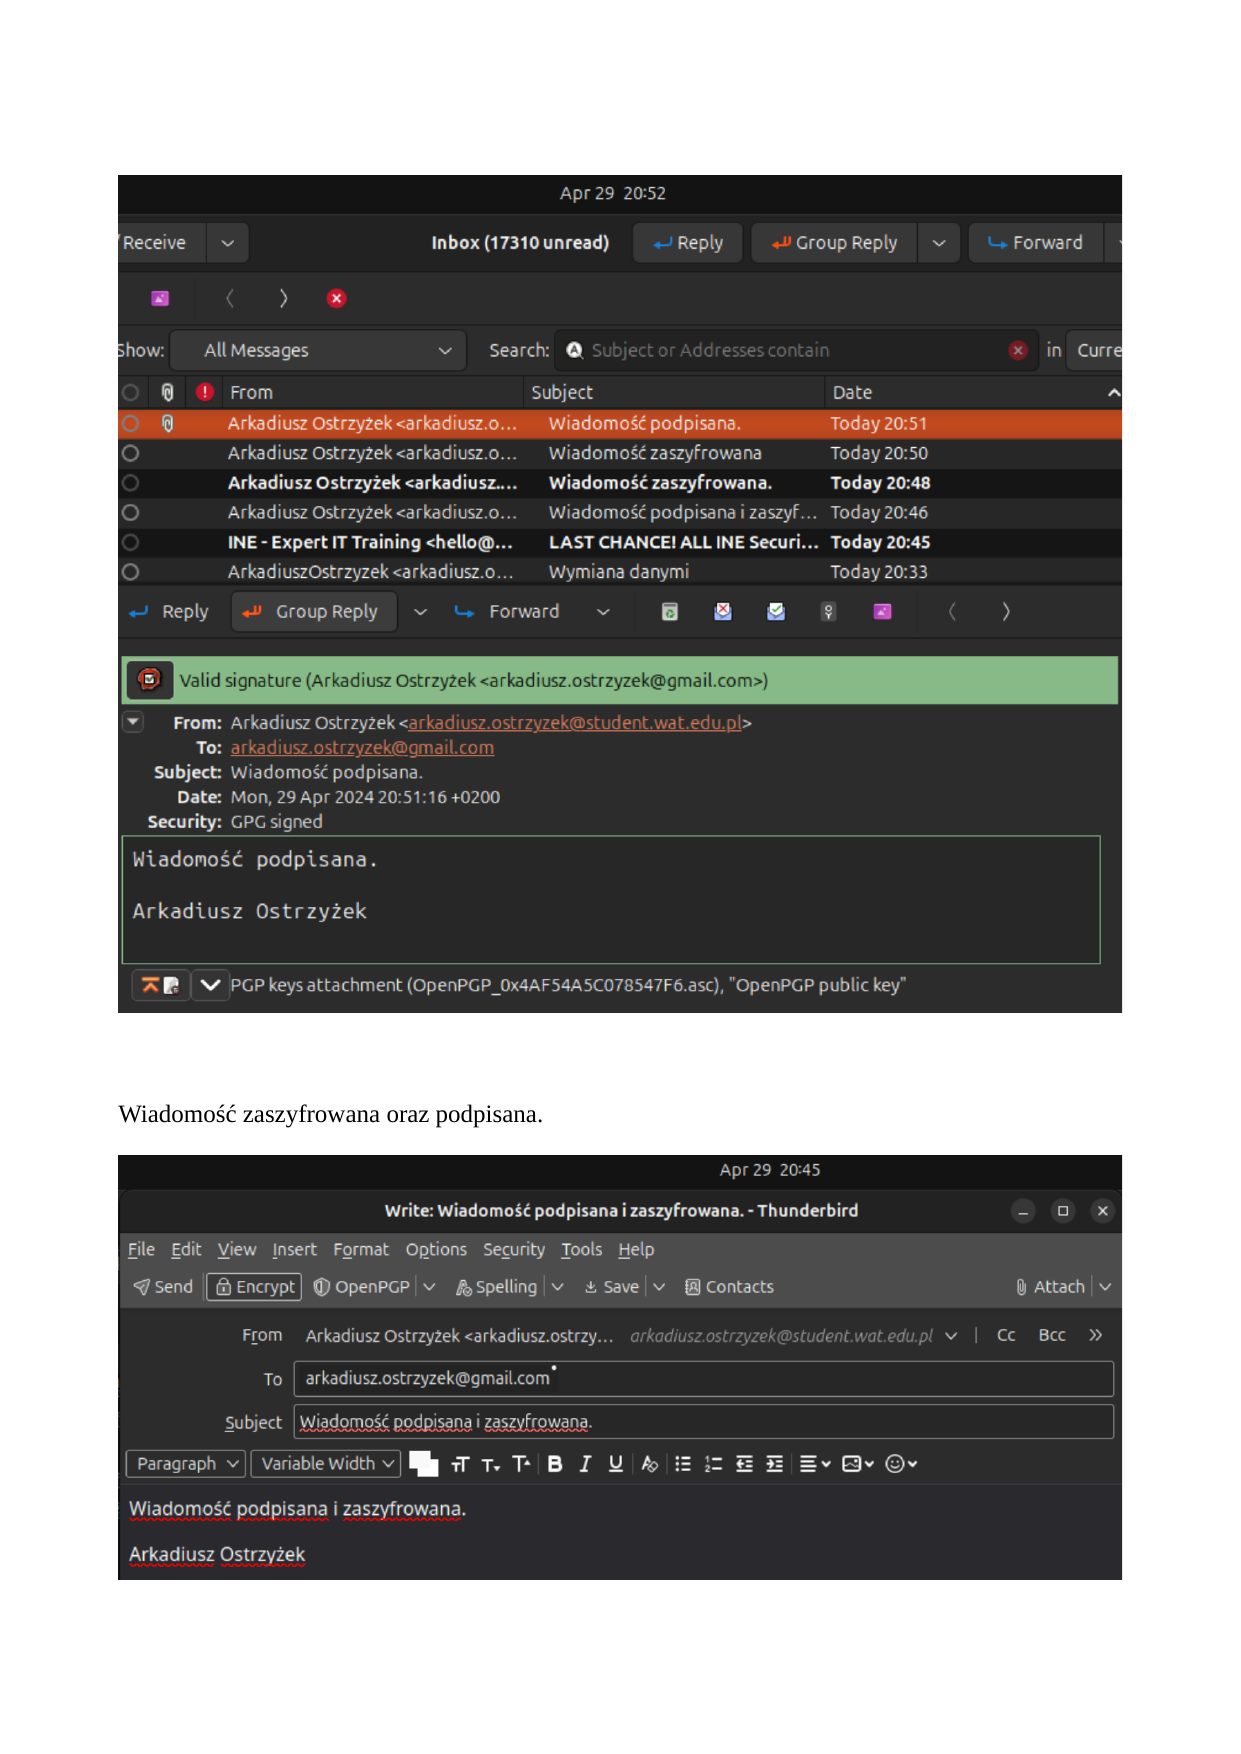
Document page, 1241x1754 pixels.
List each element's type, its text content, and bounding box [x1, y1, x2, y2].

text Wiadomość zaszyfrowana oraz podpisana. [118, 1099, 1122, 1127]
picture [118, 1155, 1123, 1580]
picture [118, 175, 1123, 1013]
